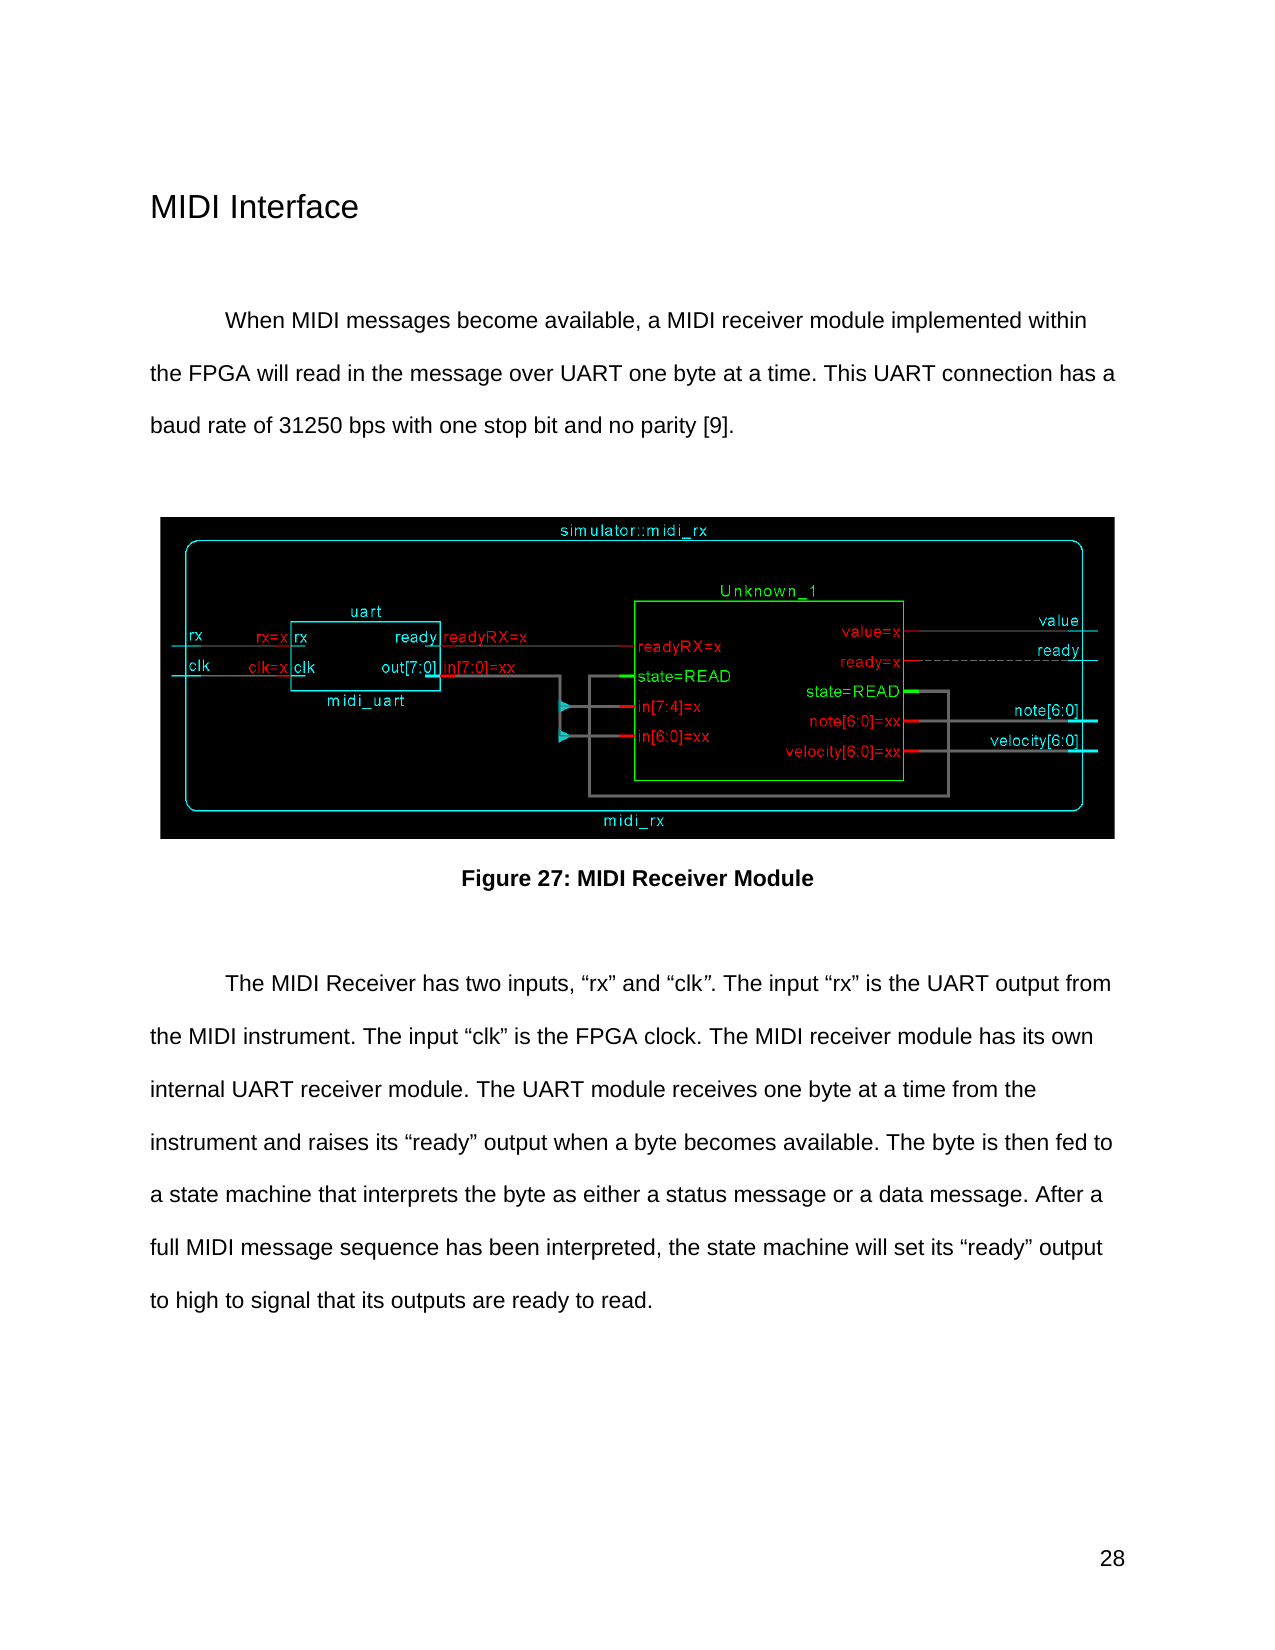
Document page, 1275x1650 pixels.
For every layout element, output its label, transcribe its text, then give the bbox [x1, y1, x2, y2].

text Figure 27: MIDI Receiver Module [150, 865, 1125, 891]
text When MIDI messages become available, a MIDI receiver module implemented within the FPGA will read in the message over UART one byte at a time. This UART connection has a baud rate of 31250 bps with one stop bit and no parity [9]. [150, 307, 1125, 439]
picture [160, 517, 1115, 839]
subtitle MIDI Interface [150, 187, 1125, 226]
text The MIDI Receiver has two inputs, “rx” and “clk”. The input “rx” is the UART output from the MIDI instrument. The input “clk” is the FPGA clock. The MIDI receiver module has its own internal UART receiver module. The UART module receives one byte at a time from the instrument and raises its “ready” output when a byte becomes available. The byte is then fed to a state machine that interprets the byte as either a status message or a data message. After a full MIDI message sequence has been interpreted, the state machine will set its “ready” output to high to signal that its outputs are ready to read. [150, 970, 1125, 1313]
